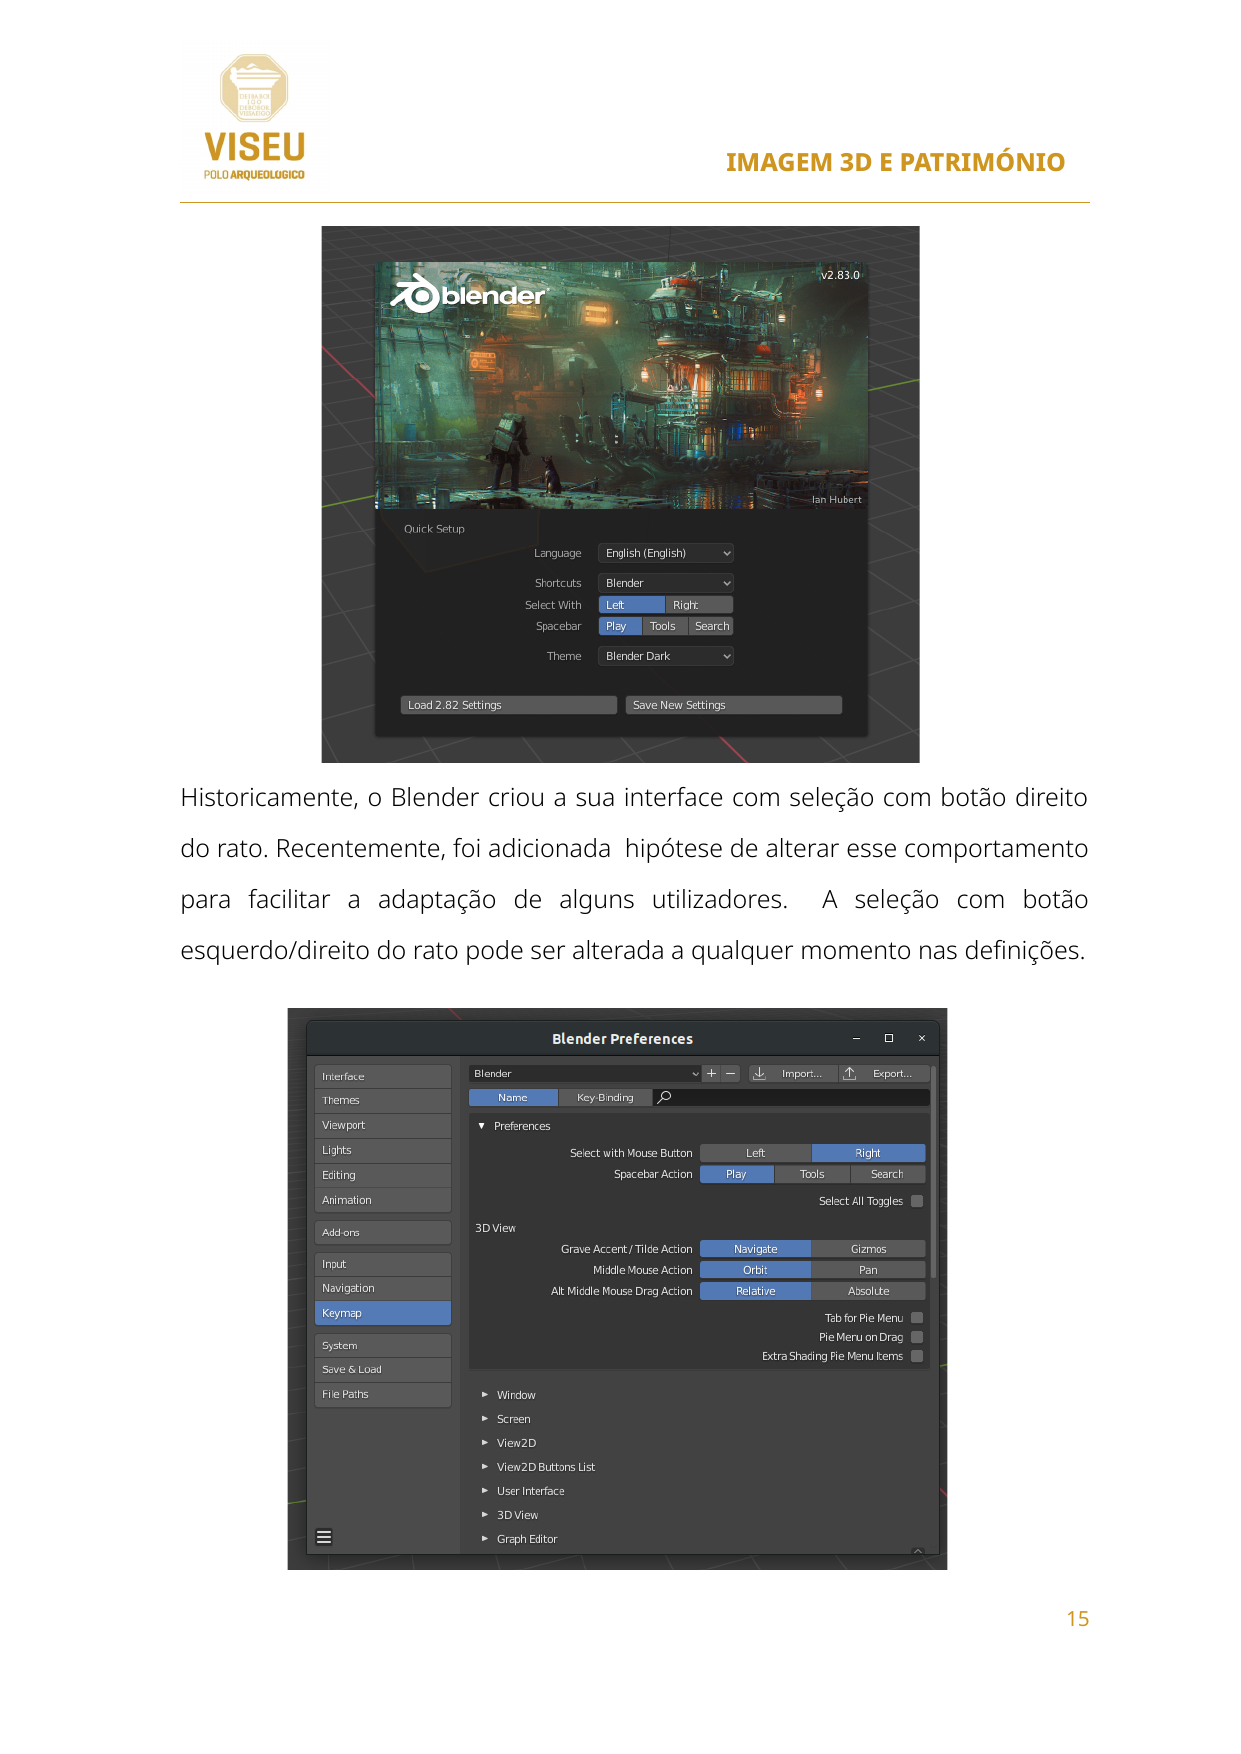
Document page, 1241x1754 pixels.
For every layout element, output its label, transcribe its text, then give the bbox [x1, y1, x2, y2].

text Historicamente, o Blender criou a sua interface com seleção com botão direito do rato. Recentemente, foi adicionada hipótese de alterar esse comportamento para facilitar a adaptação de alguns utilizadores. A seleção com botão esquerdo/direito do rato pode ser alterada a qualquer momento nas definições. [180, 232, 1090, 967]
picture [321, 226, 920, 763]
picture [287, 1008, 948, 1570]
